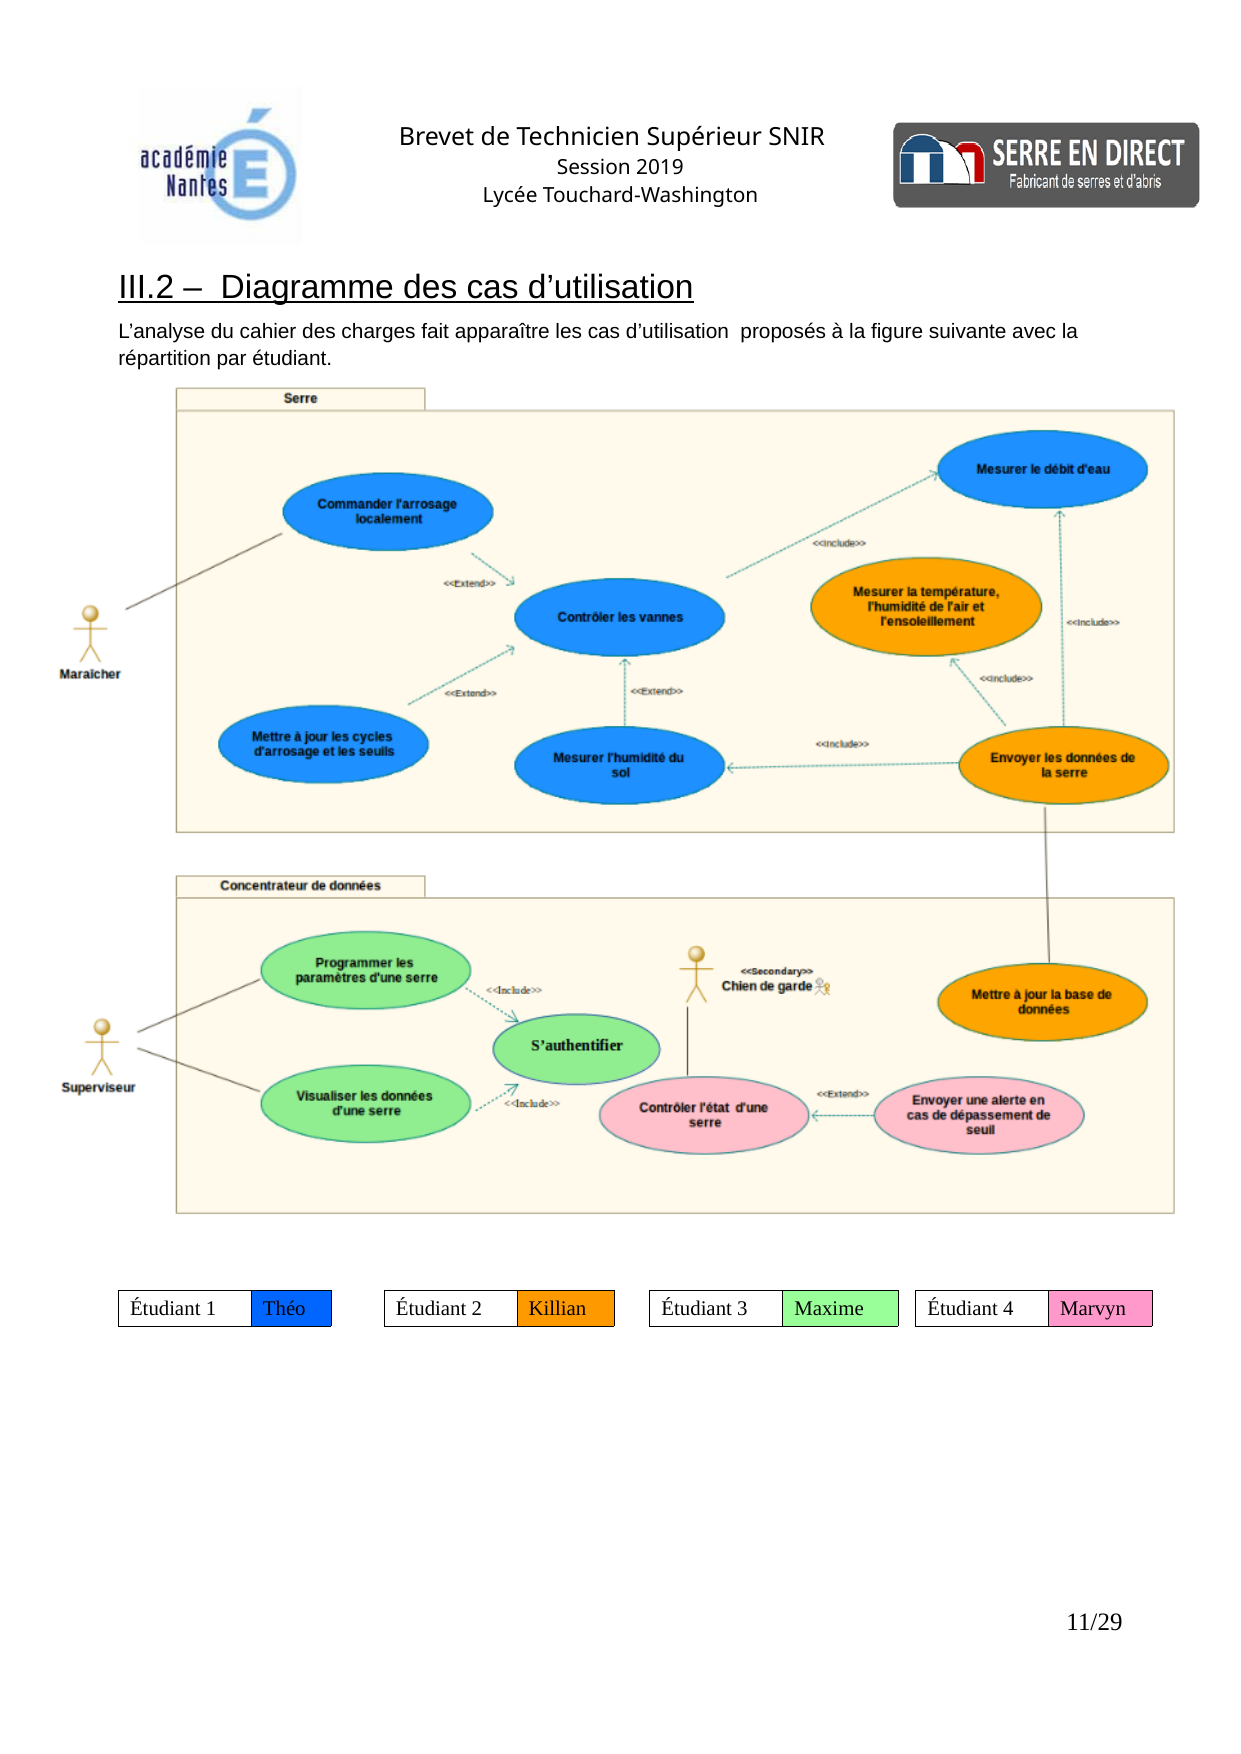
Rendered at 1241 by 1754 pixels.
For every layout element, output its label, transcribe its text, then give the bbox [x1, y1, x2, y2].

table_header [615, 1290, 649, 1326]
subtitle III.2 – Diagramme des cas d’utilisation [118, 267, 1122, 306]
table_header [332, 1290, 384, 1326]
table_header Étudiant 1 [119, 1291, 251, 1326]
table_header Marvyn [1049, 1291, 1152, 1326]
table_header [1153, 1290, 1181, 1326]
table_header Étudiant 2 [385, 1291, 517, 1326]
table_header Étudiant 4 [916, 1291, 1048, 1326]
picture [33, 371, 1211, 1245]
table_header Maxime [783, 1291, 898, 1326]
table_header Théo [252, 1291, 331, 1326]
table_header [899, 1290, 915, 1326]
picture [113, 86, 322, 248]
table_header Étudiant 3 [650, 1291, 782, 1326]
table_header Killian [518, 1291, 614, 1326]
picture [888, 120, 1203, 212]
text L’analyse du cahier des charges fait apparaître les cas d’utilisation proposés à la figure suivante avec la répartition par étudiant. [118, 318, 1122, 370]
